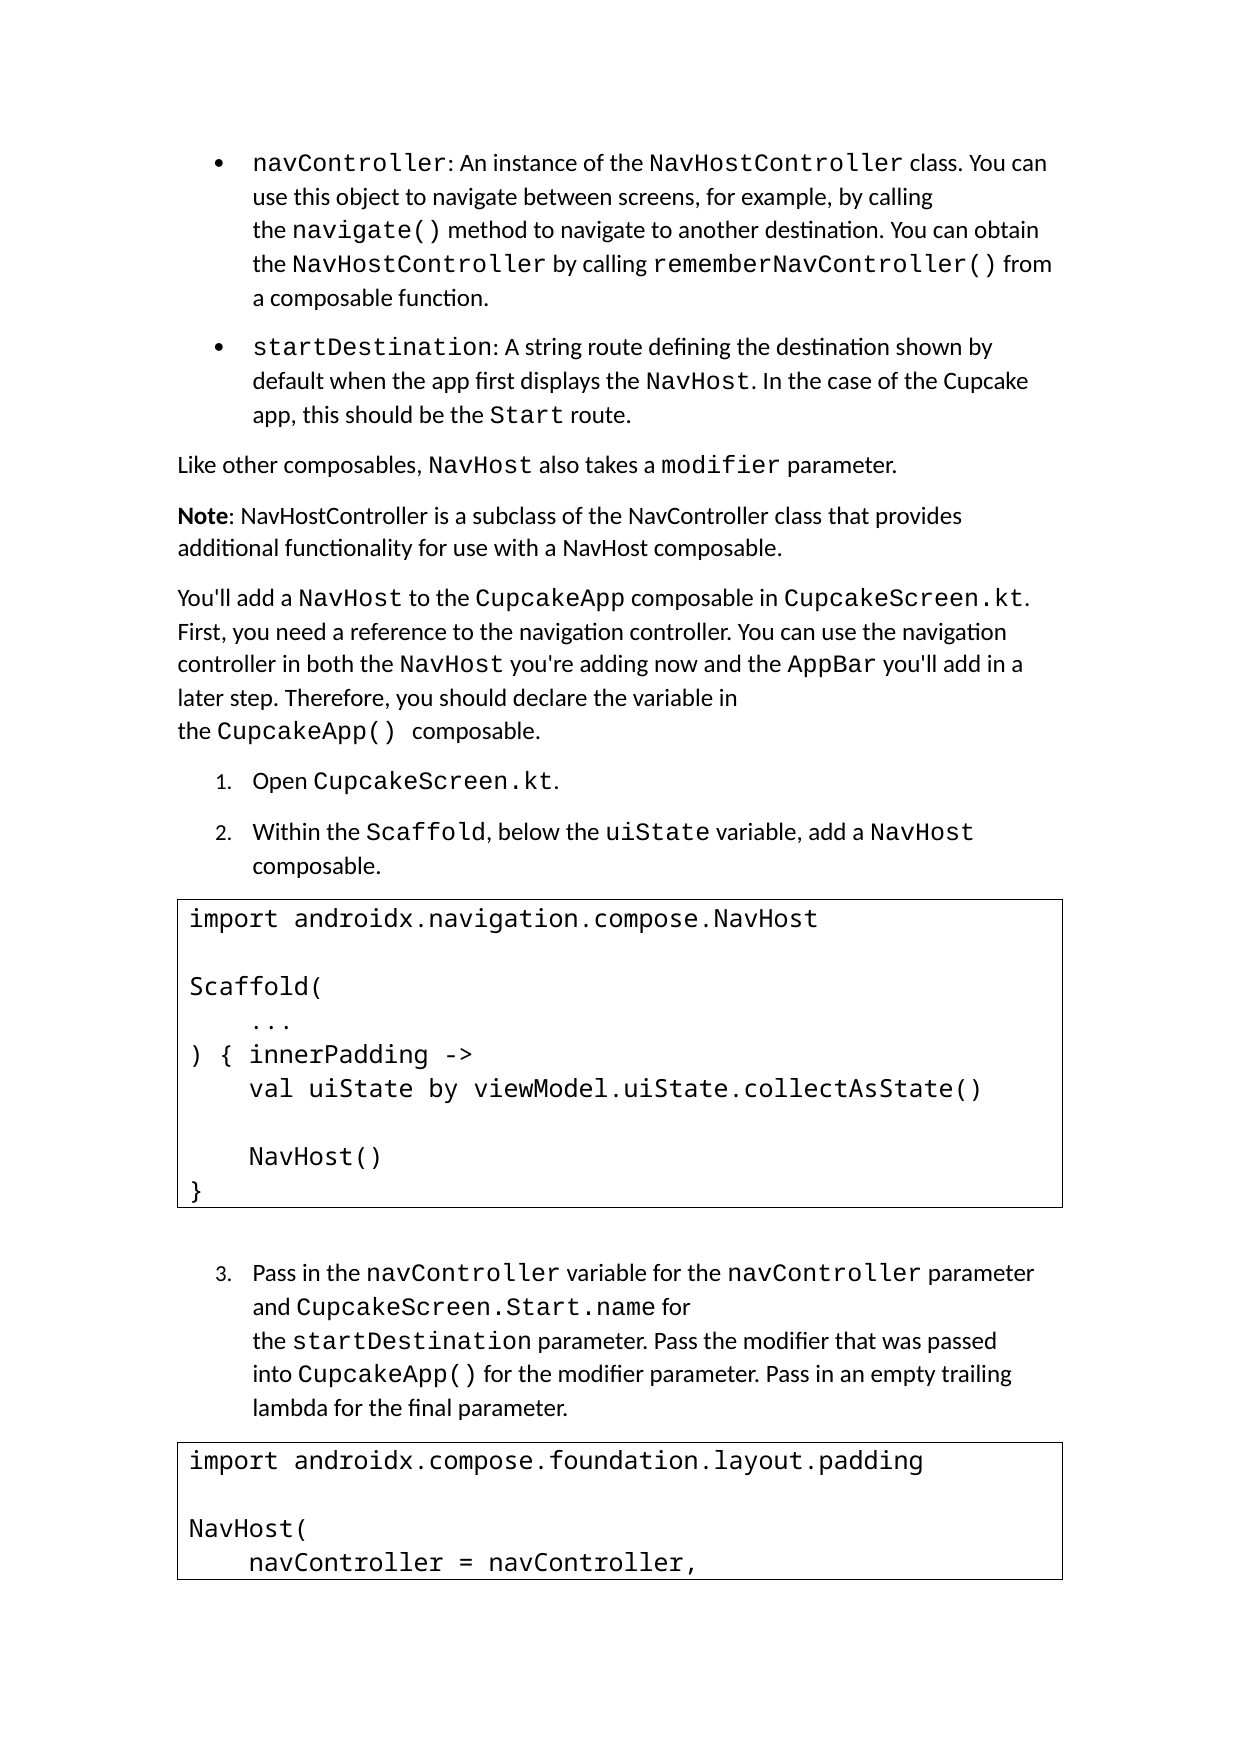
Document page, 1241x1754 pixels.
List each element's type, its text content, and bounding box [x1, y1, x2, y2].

table_header import androidx.navigation.compose.NavHost Scaffold( ... ) { innerPadding -> val uiState by viewModel.uiState.collectAsState() NavHost() } [178, 900, 1062, 1207]
text Like other composables, NavHost also takes a modifier parameter. [177, 449, 1063, 481]
list startDestination: A string route defining the destination shown by default when the app first displays the NavHost. In the case of the Cupcake app, this should be the Start route. [215, 331, 1063, 431]
table_header import androidx.compose.foundation.layout.padding NavHost( navController = navController, [178, 1443, 1062, 1579]
text You'll add a NavHost to the CupcakeApp composable in CupcakeScreen.kt. First, you need a reference to the navigation controller. You can use the navigation controller in both the NavHost you're adding now and the AppBar you'll add in a later step. Therefore, you should declare the variable in the CupcakeApp() composable. [177, 582, 1063, 747]
list navController: An instance of the NavHostController class. You can use this object to navigate between screens, for example, by calling the navigate() method to navigate to another destination. You can obtain the NavHostController by calling rememberNavController() from a composable function. [215, 148, 1063, 312]
text Note: NavHostController is a subclass of the NavController class that provides additional functionality for use with a NavHost composable. [177, 500, 1063, 563]
list Within the Scaffold, below the uiState variable, add a NavHost composable. [215, 816, 1063, 880]
list Pass in the navController variable for the navController parameter and CupcakeScreen.Start.name for the startDestination parameter. Pass the modifier that was passed into CupcakeApp() for the modifier parameter. Pass in an empty trailing lambda for the final parameter. [215, 1257, 1063, 1423]
list Open CupcakeScreen.kt. [215, 765, 1063, 797]
